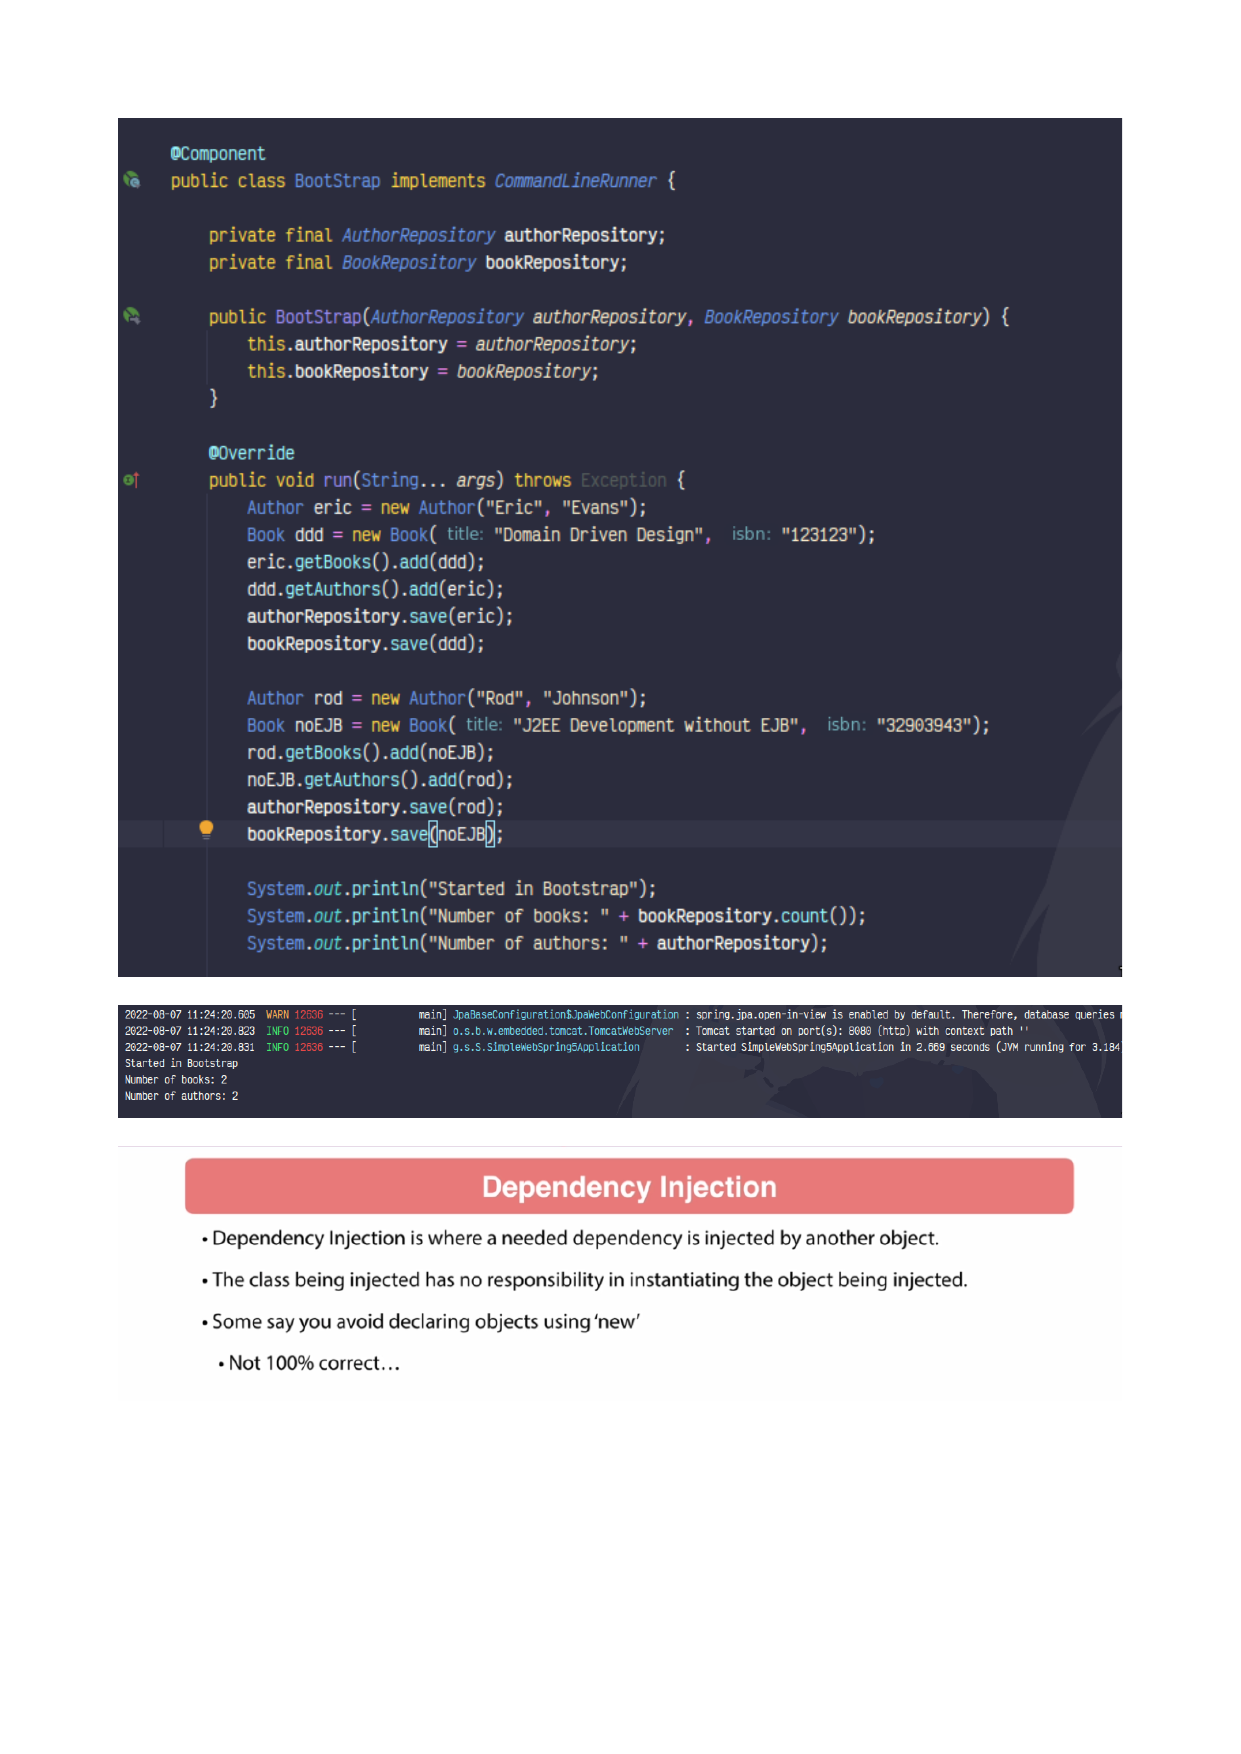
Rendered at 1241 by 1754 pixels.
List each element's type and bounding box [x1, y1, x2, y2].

picture [118, 1146, 1123, 1401]
picture [118, 118, 1123, 977]
picture [118, 1005, 1123, 1118]
